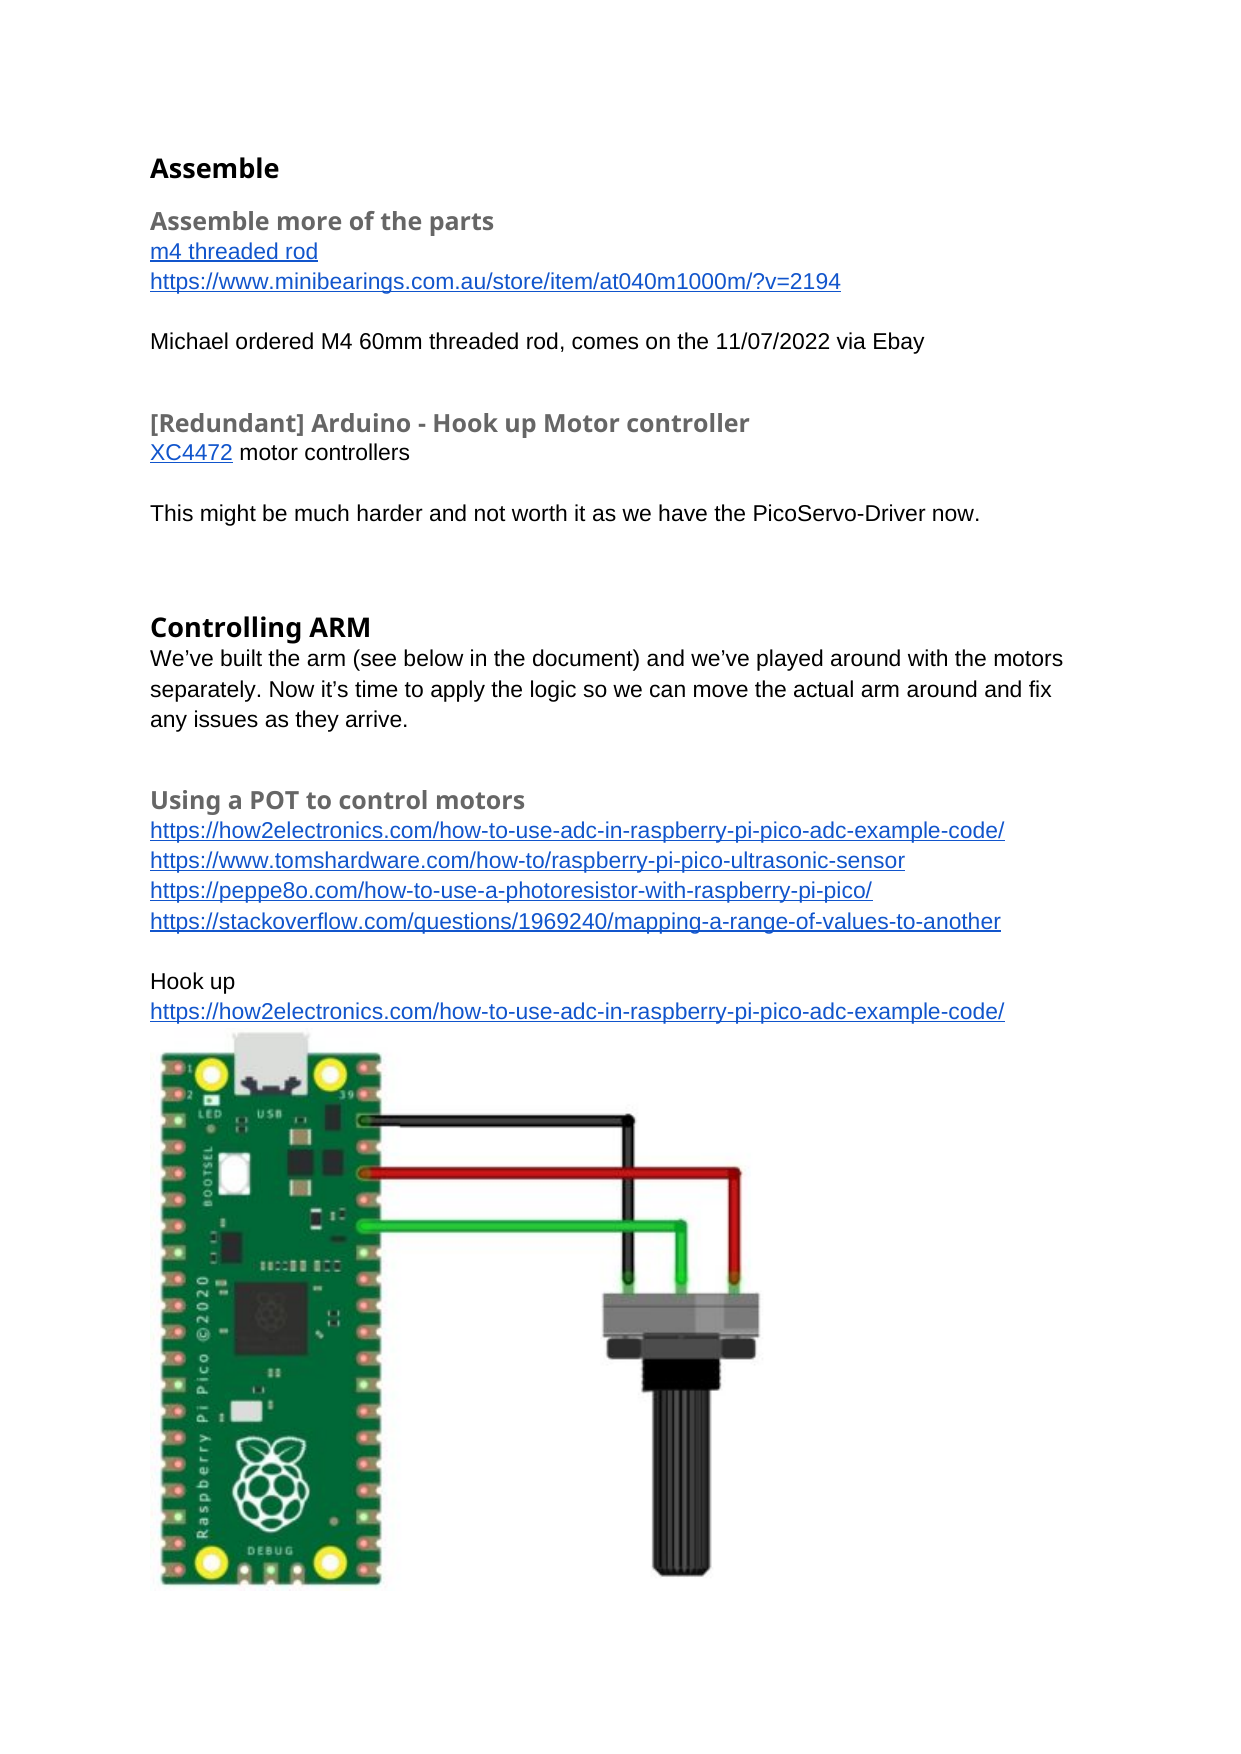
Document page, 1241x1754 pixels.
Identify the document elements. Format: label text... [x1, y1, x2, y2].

subtitle Assemble [150, 150, 1090, 187]
text https://www.tomshardware.com/how-to/raspberry-pi-pico-ultrasonic-sensor [150, 847, 1090, 873]
subtitle Controlling ARM [150, 608, 1090, 645]
text https://stackoverflow.com/questions/1969240/mapping-a-range-of-values-to-another [150, 908, 1090, 934]
text XC4472 motor controllers [150, 439, 1090, 466]
subtitle [Redundant] Arduino - Hook up Motor controller [150, 405, 1090, 439]
text Michael ordered M4 60mm threaded rod, comes on the 11/07/2022 via Ebay [150, 328, 1090, 354]
text m4 threaded rod [150, 238, 1090, 264]
text https://peppe8o.com/how-to-use-a-photoresistor-with-raspberry-pi-pico/ [150, 877, 1090, 904]
text https://how2electronics.com/how-to-use-adc-in-raspberry-pi-pico-adc-example-code/ [150, 817, 1090, 843]
text https://how2electronics.com/how-to-use-adc-in-raspberry-pi-pico-adc-example-code/ [150, 998, 1090, 1024]
subtitle Assemble more of the parts [150, 203, 1090, 238]
text This might be much harder and not worth it as we have the PicoServo-Driver now. [150, 500, 1090, 526]
subtitle Using a POT to control motors [150, 783, 1090, 817]
text Hook up [150, 968, 1090, 994]
text We’ve built the arm (see below in the document) and we’ve played around with the motors separately. Now it’s time to apply the logic so we can move the actual arm around and fix any issues as they arrive. [150, 645, 1090, 732]
text https://www.minibearings.com.au/store/item/at040m1000m/?v=2194 [150, 268, 1090, 294]
picture [150, 1028, 775, 1591]
